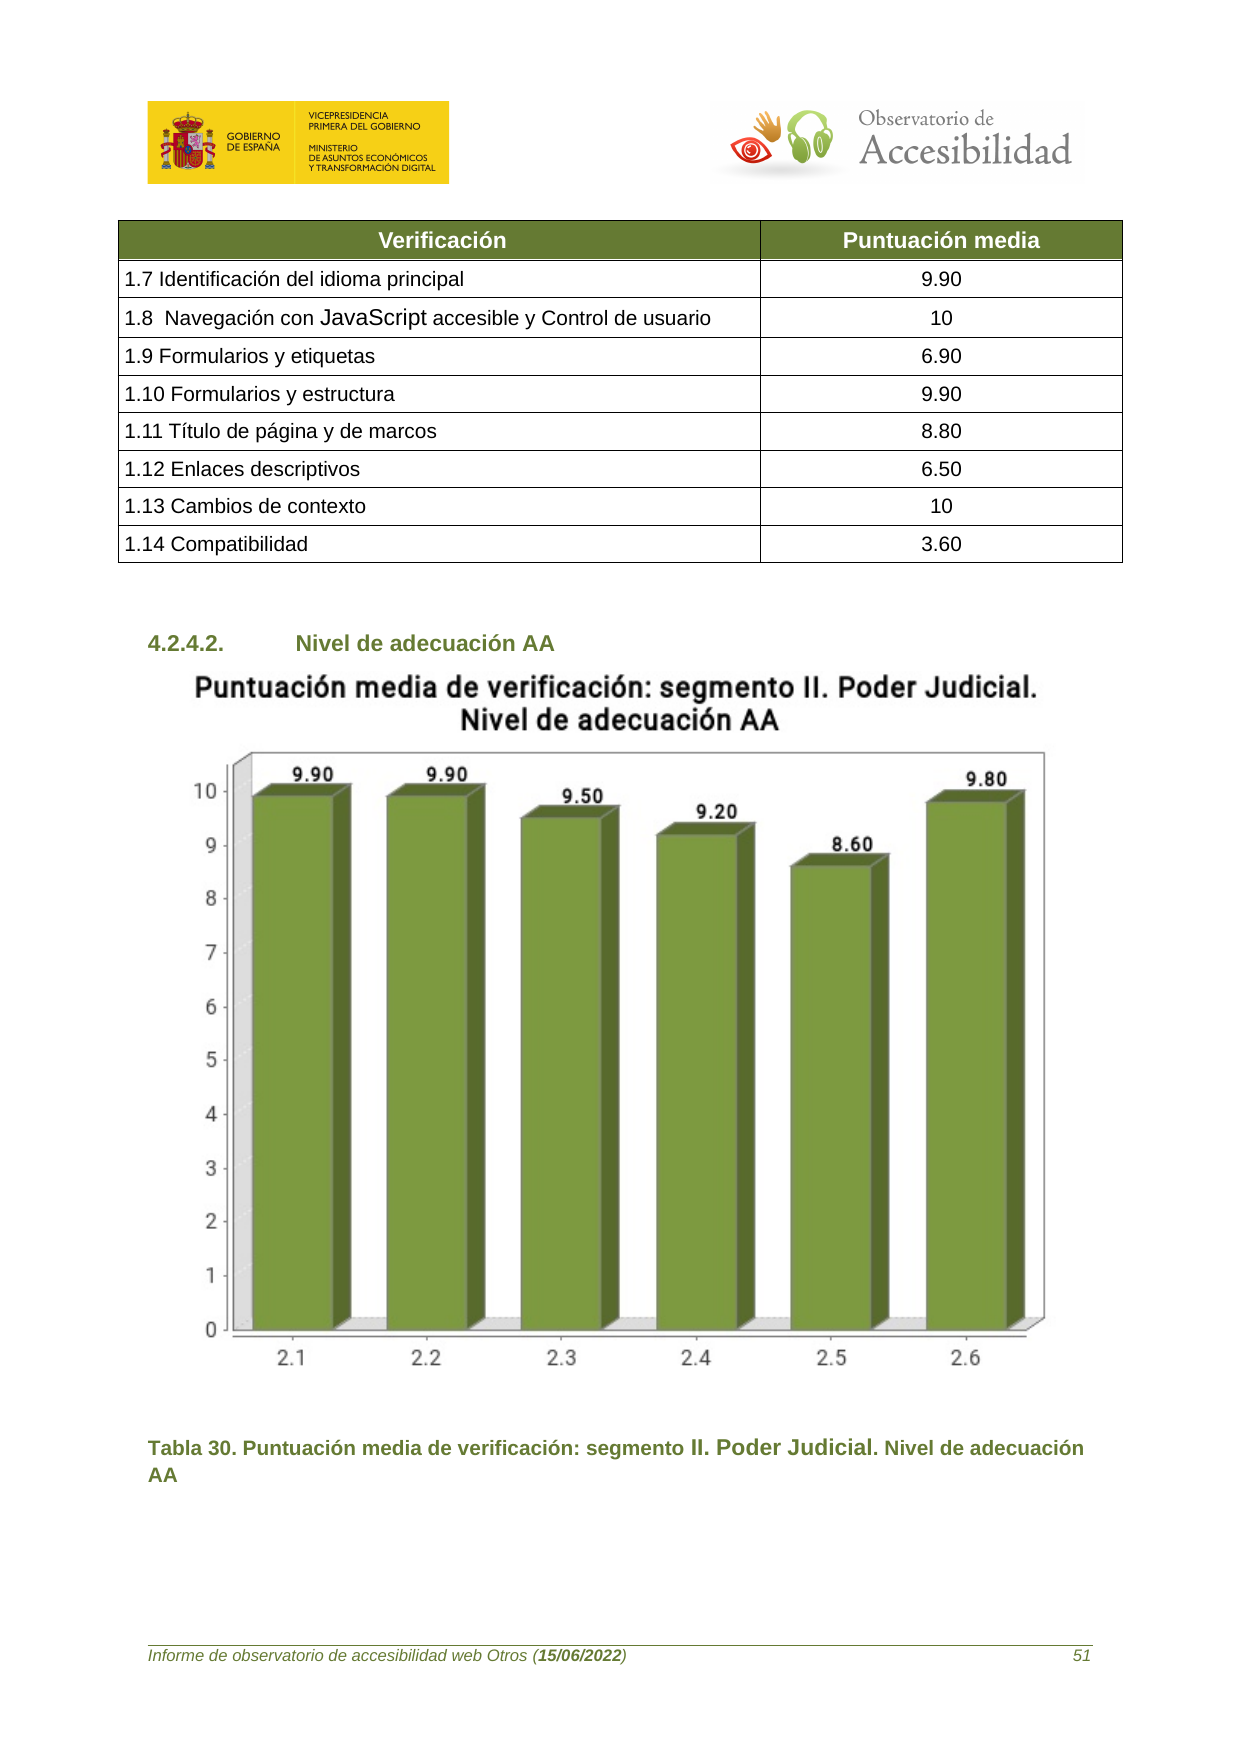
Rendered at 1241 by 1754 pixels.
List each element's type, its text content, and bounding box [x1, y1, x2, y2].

table_cell 1.11 Título de página y de marcos [119, 413, 760, 449]
table_cell 1.10 Formularios y estructura [119, 376, 760, 412]
table_cell 6.90 [761, 338, 1122, 374]
text Tabla 6. Puntuación media de verificación: segmento II. Poder Judicial. Nivel de adecuación AA [148, 1434, 1092, 1487]
table_cell 3.60 [761, 526, 1122, 562]
table_cell 10 [761, 298, 1122, 337]
table_cell 6.50 [761, 451, 1122, 487]
table_header Verificación [119, 221, 760, 259]
table_cell 8.80 [761, 413, 1122, 449]
table_header Puntuación media [761, 221, 1122, 259]
table_cell 1.8 Navegación con JavaScript accesible y Control de usuario [119, 298, 760, 337]
picture [178, 671, 1062, 1381]
table_cell 9.90 [761, 261, 1122, 297]
table_cell 9.90 [761, 376, 1122, 412]
picture [147, 101, 450, 184]
table_cell 1.12 Enlaces descriptivos [119, 451, 760, 487]
table_cell 1.13 Cambios de contexto [119, 488, 760, 524]
subtitle Nivel de adecuación AA [148, 629, 1092, 656]
table_cell 1.9 Formularios y etiquetas [119, 338, 760, 374]
table_cell 10 [761, 488, 1122, 524]
picture [710, 101, 1086, 184]
table_cell 1.7 Identificación del idioma principal [119, 261, 760, 297]
table_cell 1.14 Compatibilidad [119, 526, 760, 562]
